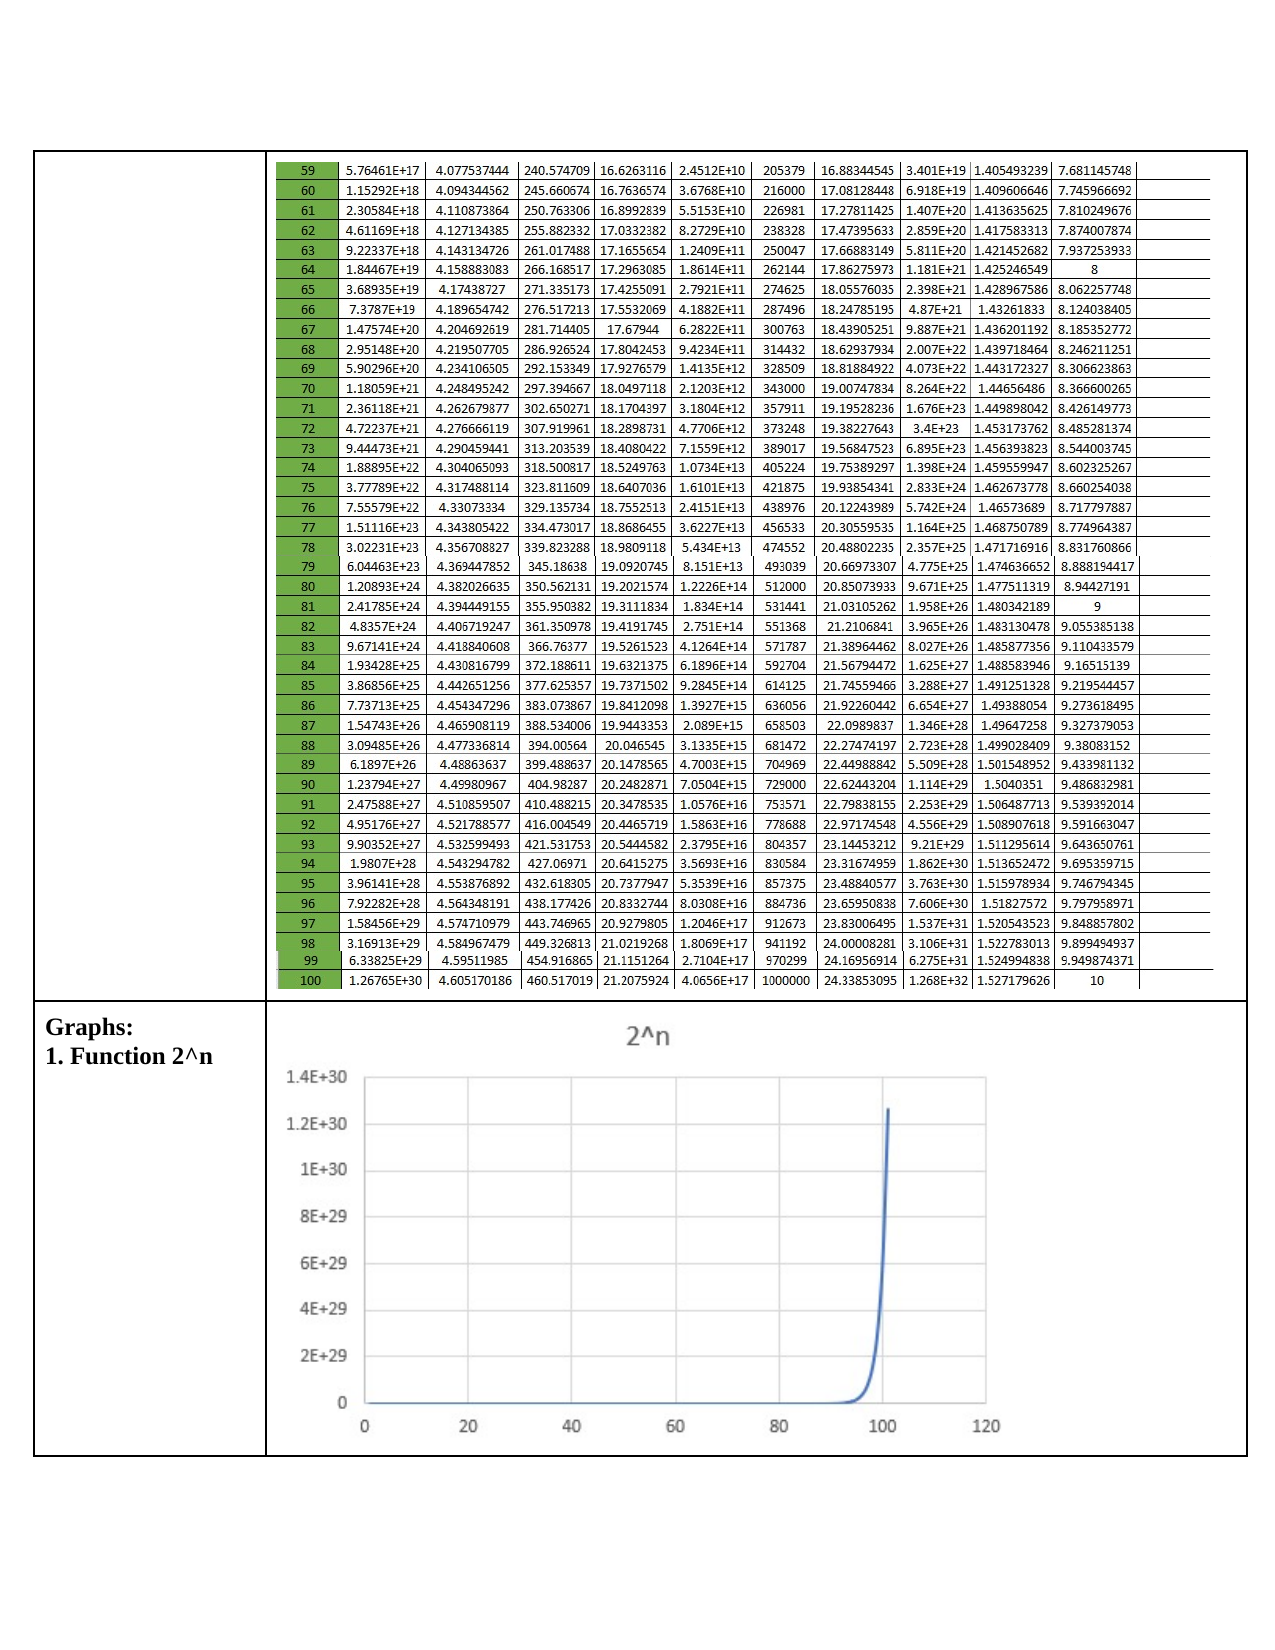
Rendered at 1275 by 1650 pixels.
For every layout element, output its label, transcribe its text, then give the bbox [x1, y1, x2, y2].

picture [276, 1012, 1023, 1445]
table_cell [267, 1002, 1246, 1455]
table_cell [35, 152, 265, 999]
picture [276, 162, 1214, 989]
table_cell Graphs: 1. Function 2^n [35, 1002, 265, 1455]
table_cell [267, 152, 1246, 999]
